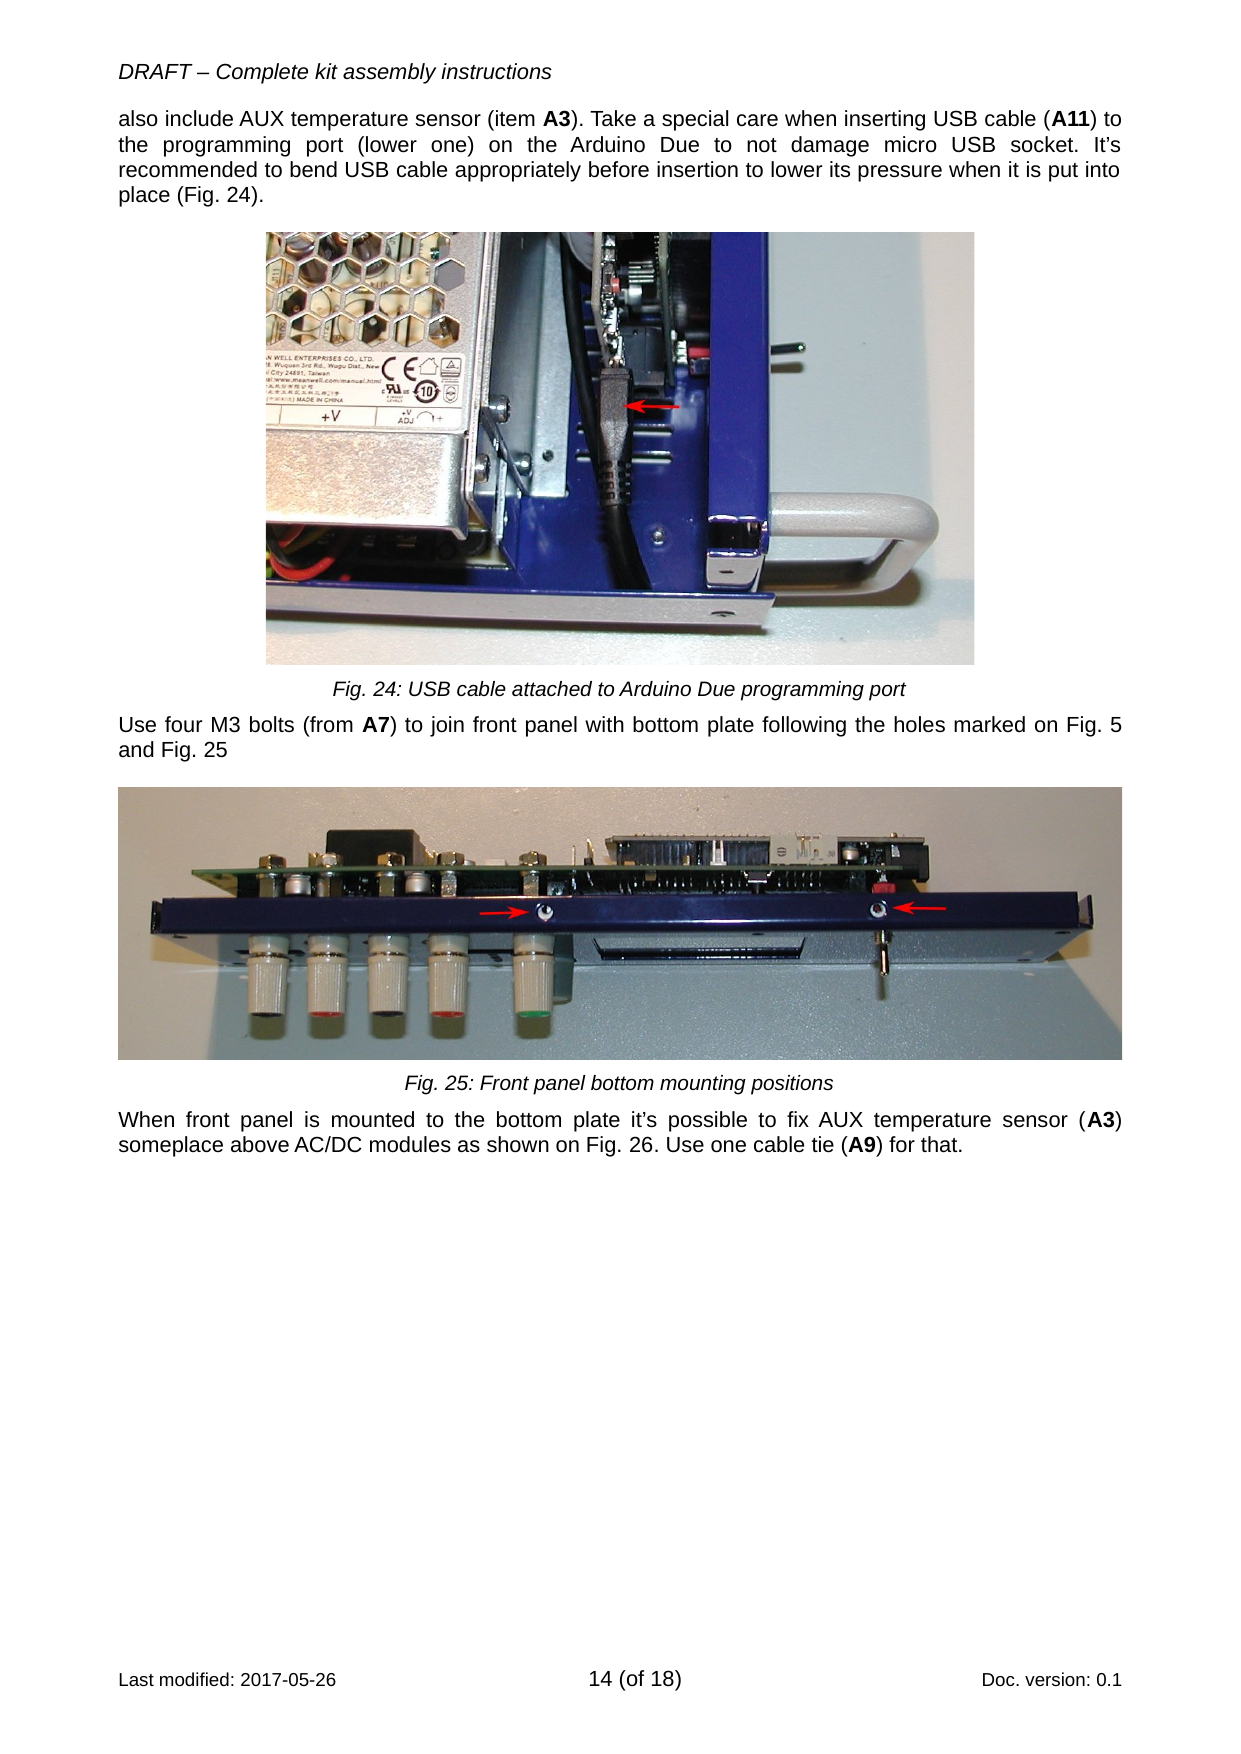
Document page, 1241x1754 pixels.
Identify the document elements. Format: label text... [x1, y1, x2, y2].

picture [265, 232, 975, 665]
text also include AUX temperature sensor (item A3). Take a special care when inserting USB cable (A11) to the programming port (lower one) on the Arduino Due to not damage micro USB socket. It’s recommended to bend USB cable appropriately before insertion to lower its pressure when it is put into place (Fig. 24). [118, 106, 1122, 207]
text When front panel is mounted to the bottom plate it’s possible to fix AUX temperature sensor (A3) someplace above AC/DC modules as shown on Fig. 26. Use one cable tie (A9) for that. [118, 1095, 1122, 1157]
text Fig. 24: USB cable attached to Arduino Due programming port [266, 665, 974, 700]
picture [118, 787, 1123, 1060]
text Fig. 25: Front panel bottom mounting positions [118, 1060, 1122, 1095]
text Use four M3 bolts (from A7) to join front panel with bottom plate following the holes marked on Fig. 5 and Fig. 25 [118, 232, 1122, 763]
